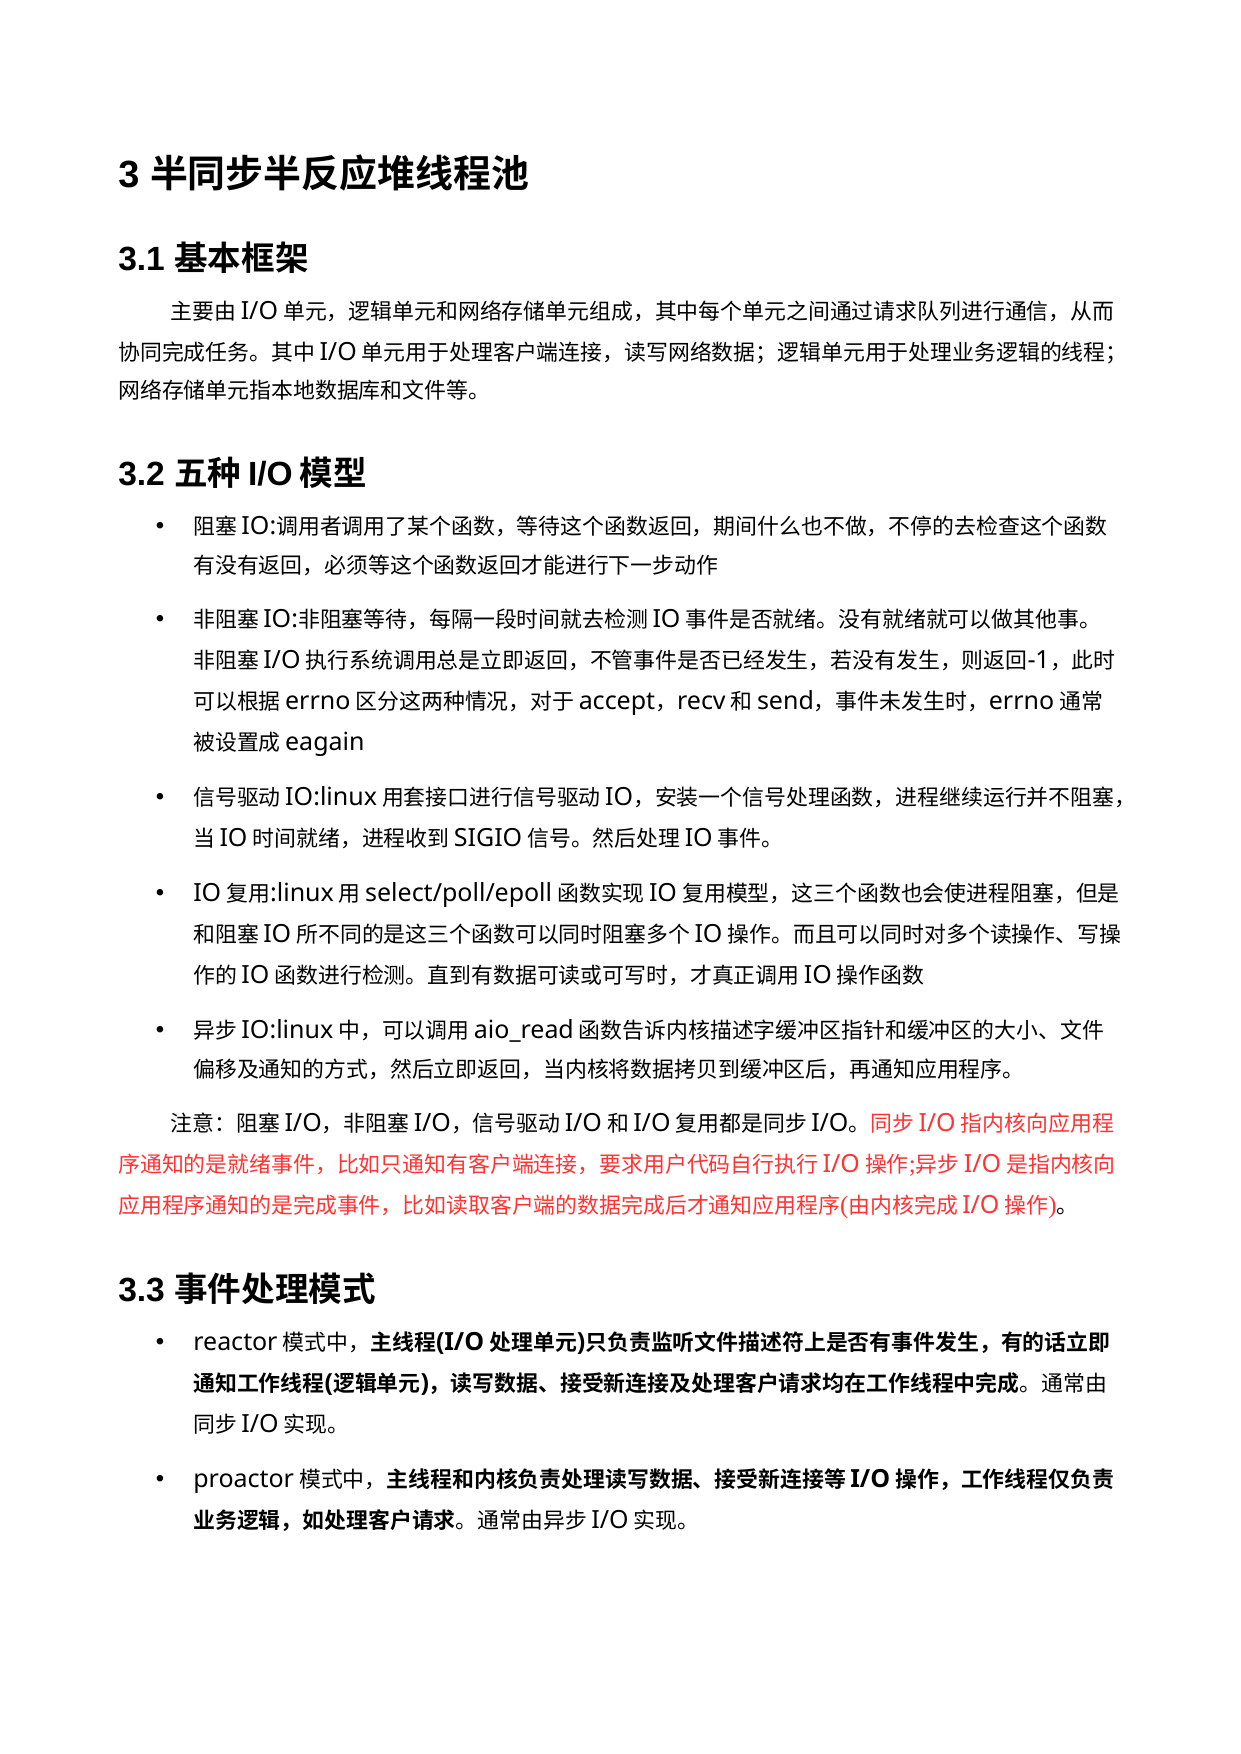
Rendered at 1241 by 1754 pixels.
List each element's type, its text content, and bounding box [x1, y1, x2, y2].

list 非阻塞IO:非阻塞等待，每隔一段时间就去检测IO事件是否就绪。没有就绪就可以做其他事。非阻塞I/O执行系统调用总是立即返回，不管事件是否已经发生，若没有发生，则返回-1，此时可以根据errno区分这两种情况，对于accept，recv和send，事件未发生时，errno通常被设置成eagain [156, 601, 1122, 757]
subtitle 3.2 五种I/O模型 [118, 447, 1122, 495]
list 阻塞IO:调用者调用了某个函数，等待这个函数返回，期间什么也不做，不停的去检查这个函数有没有返回，必须等这个函数返回才能进行下一步动作 [156, 508, 1122, 580]
list 信号驱动IO:linux用套接口进行信号驱动IO，安装一个信号处理函数，进程继续运行并不阻塞，当IO时间就绪，进程收到SIGIO信号。然后处理IO事件。 [156, 779, 1122, 853]
subtitle 3.3 事件处理模式 [118, 1263, 1122, 1311]
list IO复用:linux用select/poll/epoll函数实现IO复用模型，这三个函数也会使进程阻塞，但是和阻塞IO所不同的是这三个函数可以同时阻塞多个IO操作。而且可以同时对多个读操作、写操作的IO函数进行检测。直到有数据可读或可写时，才真正调用IO操作函数 [156, 875, 1122, 991]
subtitle 3.1 基本框架 [118, 231, 1122, 280]
subtitle 3 半同步半反应堆线程池 [118, 143, 1122, 198]
list reactor模式中，主线程(I/O处理单元)只负责监听文件描述符上是否有事件发生，有的话立即通知工作线程(逻辑单元)，读写数据、接受新连接及处理客户请求均在工作线程中完成。通常由同步I/O实现。 [156, 1324, 1122, 1439]
list proactor模式中，主线程和内核负责处理读写数据、接受新连接等I/O操作，工作线程仅负责业务逻辑，如处理客户请求。通常由异步I/O实现。 [156, 1461, 1122, 1536]
text 主要由I/O单元，逻辑单元和网络存储单元组成，其中每个单元之间通过请求队列进行通信，从而协同完成任务。其中I/O单元用于处理客户端连接，读写网络数据；逻辑单元用于处理业务逻辑的线程；网络存储单元指本地数据库和文件等。 [118, 292, 1122, 405]
text 注意：阻塞I/O，非阻塞I/O，信号驱动I/O和I/O复用都是同步I/O。同步I/O指内核向应用程序通知的是就绪事件，比如只通知有客户端连接，要求用户代码自行执行I/O操作;异步I/O是指内核向应用程序通知的是完成事件，比如读取客户端的数据完成后才通知应用程序(由内核完成I/O操作)。 [118, 1105, 1122, 1221]
list 异步IO:linux中，可以调用aio_read函数告诉内核描述字缓冲区指针和缓冲区的大小、文件偏移及通知的方式，然后立即返回，当内核将数据拷贝到缓冲区后，再通知应用程序。 [156, 1012, 1122, 1084]
